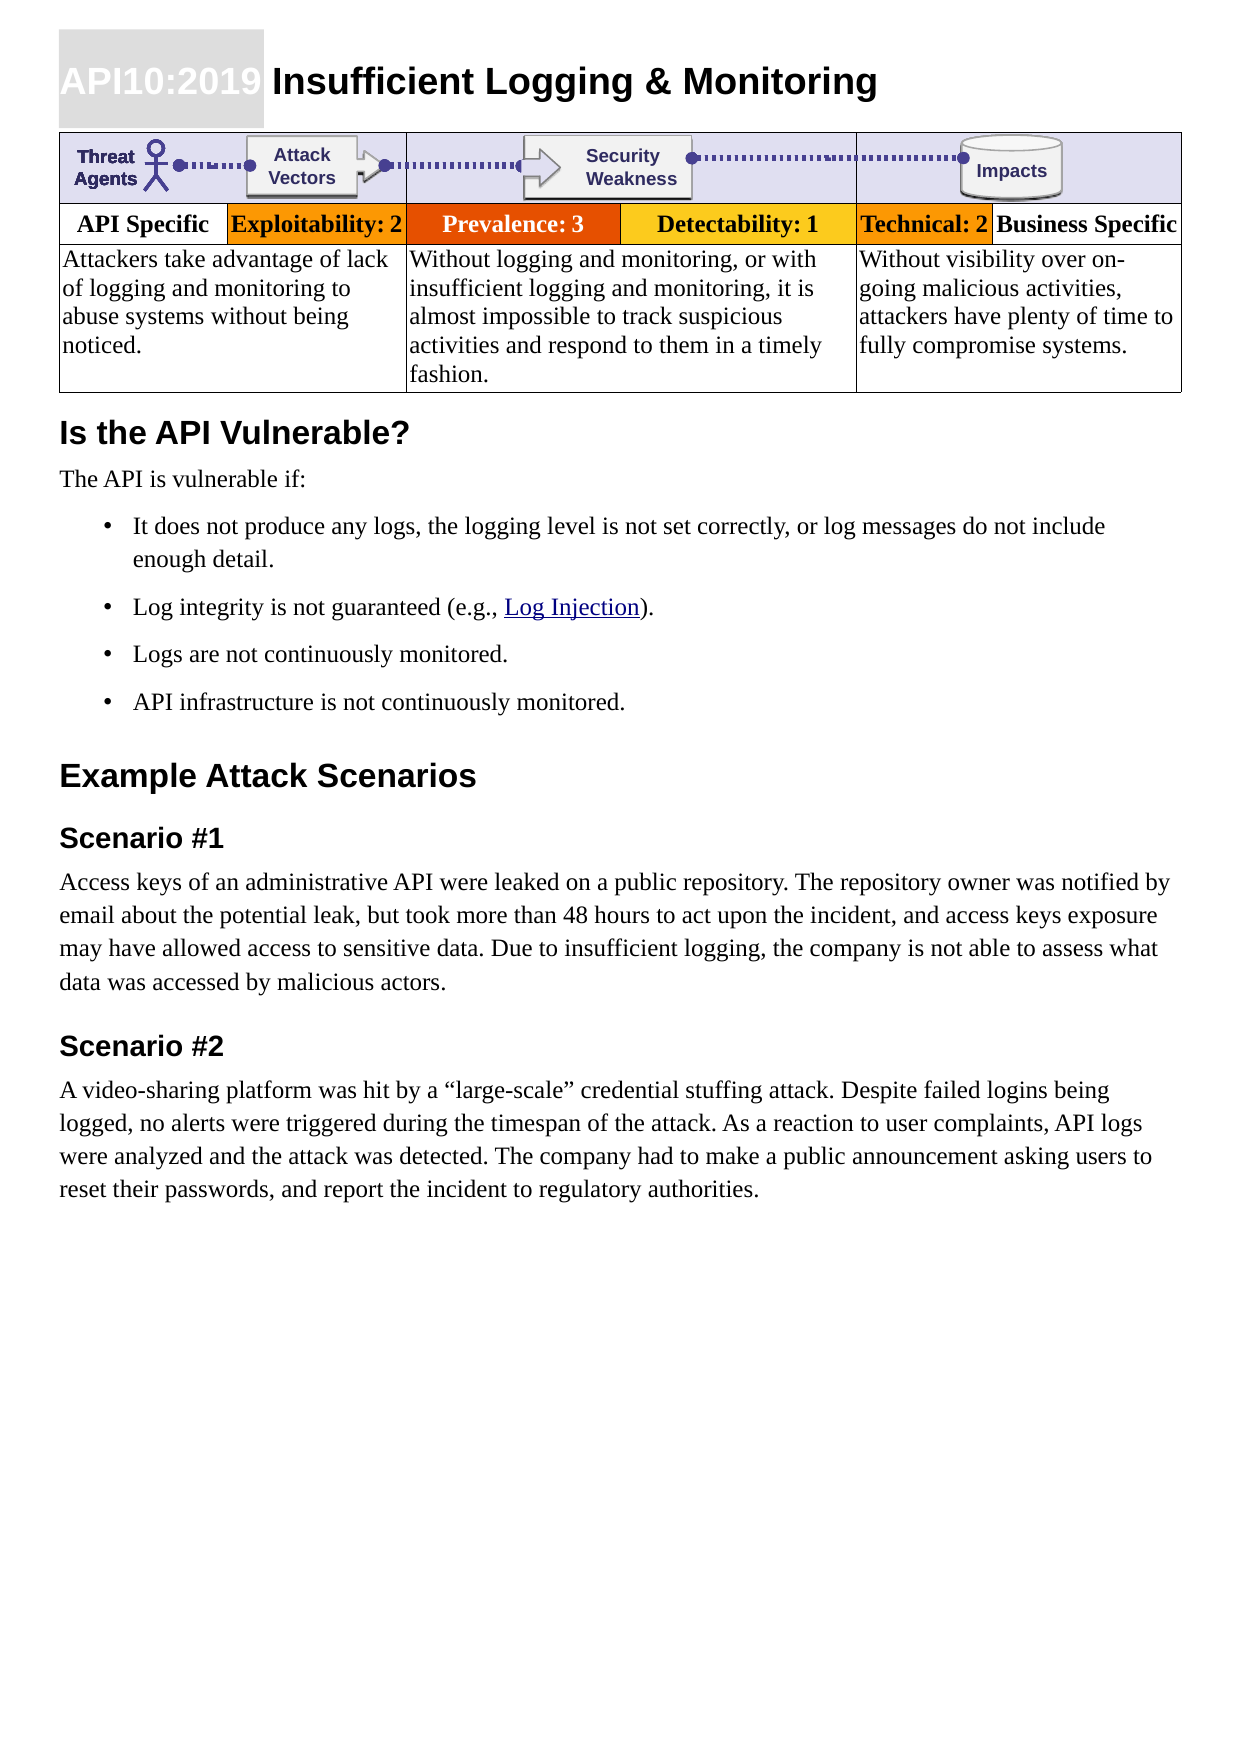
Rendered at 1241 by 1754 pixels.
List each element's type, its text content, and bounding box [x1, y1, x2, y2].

list API infrastructure is not continuously monitored. [103, 687, 1181, 716]
table_cell Without logging and monitoring, or with insufficient logging and monitoring, it is almost impossible to track suspicious activities and respond to them in a timely fashion. [407, 245, 856, 392]
table_header [857, 133, 992, 203]
text Access keys of an administrative API were leaked on a public repository. The repository owner was notified by email about the potential leak, but took more than 48 hours to act upon the incident, and access keys exposure may have allowed access to sensitive data. Due to insufficient logging, the company is not able to assess what data was accessed by malicious actors. [59, 867, 1181, 995]
table_header [992, 133, 1181, 203]
table_header [407, 133, 620, 203]
list Logs are not continuously monitored. [103, 639, 1181, 668]
list It does not produce any logs, the logging level is not set correctly, or log messages do not include enough detail. [103, 511, 1181, 573]
text The API is vulnerable if: [59, 464, 1181, 492]
list Log integrity is not guaranteed (e.g., Log Injection). [103, 592, 1181, 621]
table_cell Exploitability: 2 [228, 204, 406, 244]
table_cell Detectability: 1 [621, 204, 856, 244]
table_cell API Specific [60, 204, 227, 244]
subtitle Example Attack Scenarios [59, 756, 1181, 794]
table_cell Without visibility over on-going malicious activities, attackers have plenty of time to fully compromise systems. [857, 245, 1181, 392]
table_cell Business Specific [993, 204, 1181, 244]
table_cell Prevalence: 3 [407, 204, 620, 244]
subtitle Scenario #2 [59, 1029, 1181, 1062]
table_cell Attackers take advantage of lack of logging and monitoring to abuse systems without being noticed. [60, 245, 406, 392]
text A video-sharing platform was hit by a “large-scale” credential stuffing attack. Despite failed logins being logged, no alerts were triggered during the timespan of the attack. As a reaction to user complaints, API logs were analyzed and the attack was detected. The company had to make a public announcement asking users to reset their passwords, and report the incident to regulatory authorities. [59, 1075, 1181, 1203]
table_header [620, 133, 856, 203]
subtitle Is the API Vulnerable? [59, 412, 1181, 451]
table_cell Technical: 2 [857, 204, 992, 244]
table_header [227, 133, 406, 203]
table_header [60, 133, 227, 203]
subtitle Scenario #1 [59, 821, 1181, 855]
